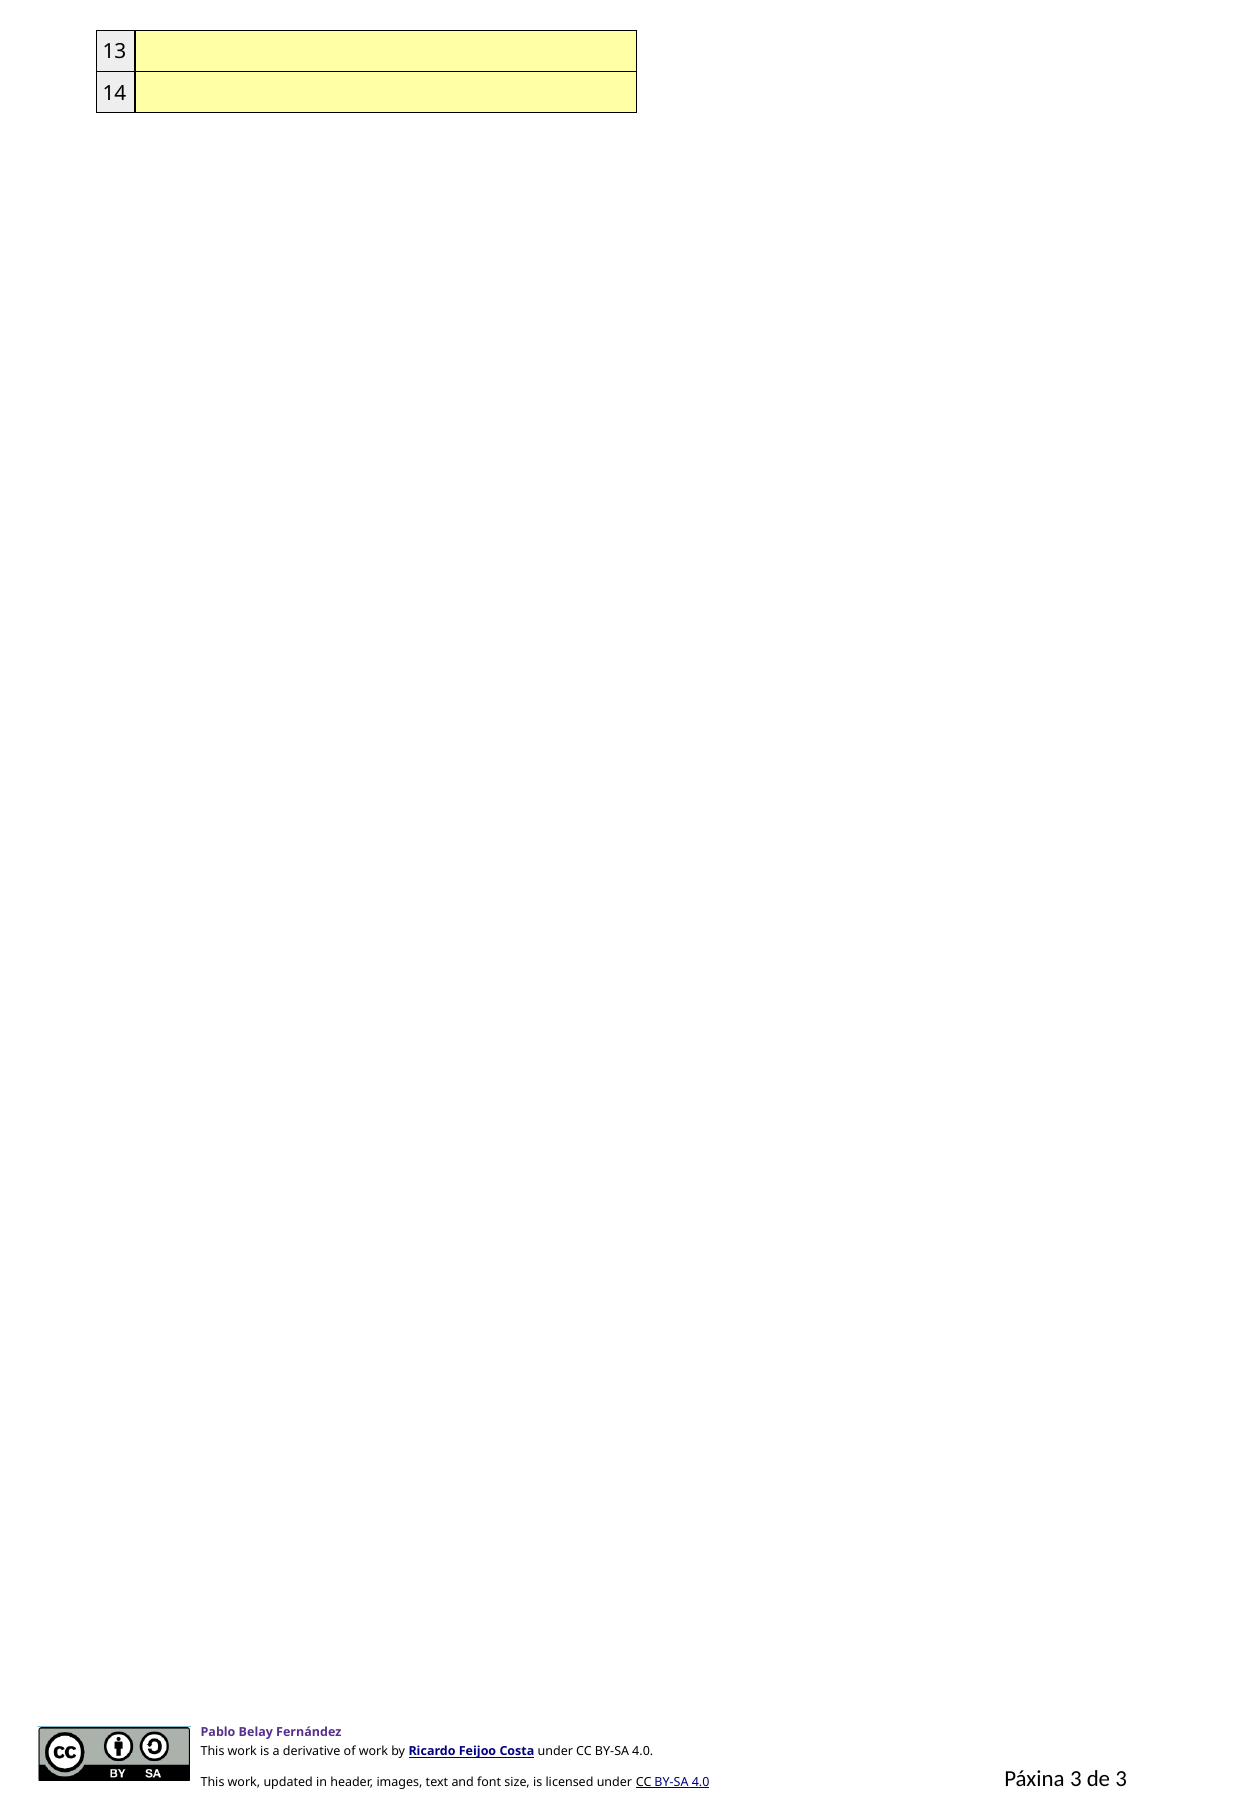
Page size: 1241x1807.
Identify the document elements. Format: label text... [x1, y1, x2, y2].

table_cell [136, 72, 636, 112]
table_cell 13 [97, 31, 134, 71]
table_cell 14 [97, 72, 134, 112]
table_cell [136, 31, 636, 71]
picture [37, 1725, 191, 1783]
